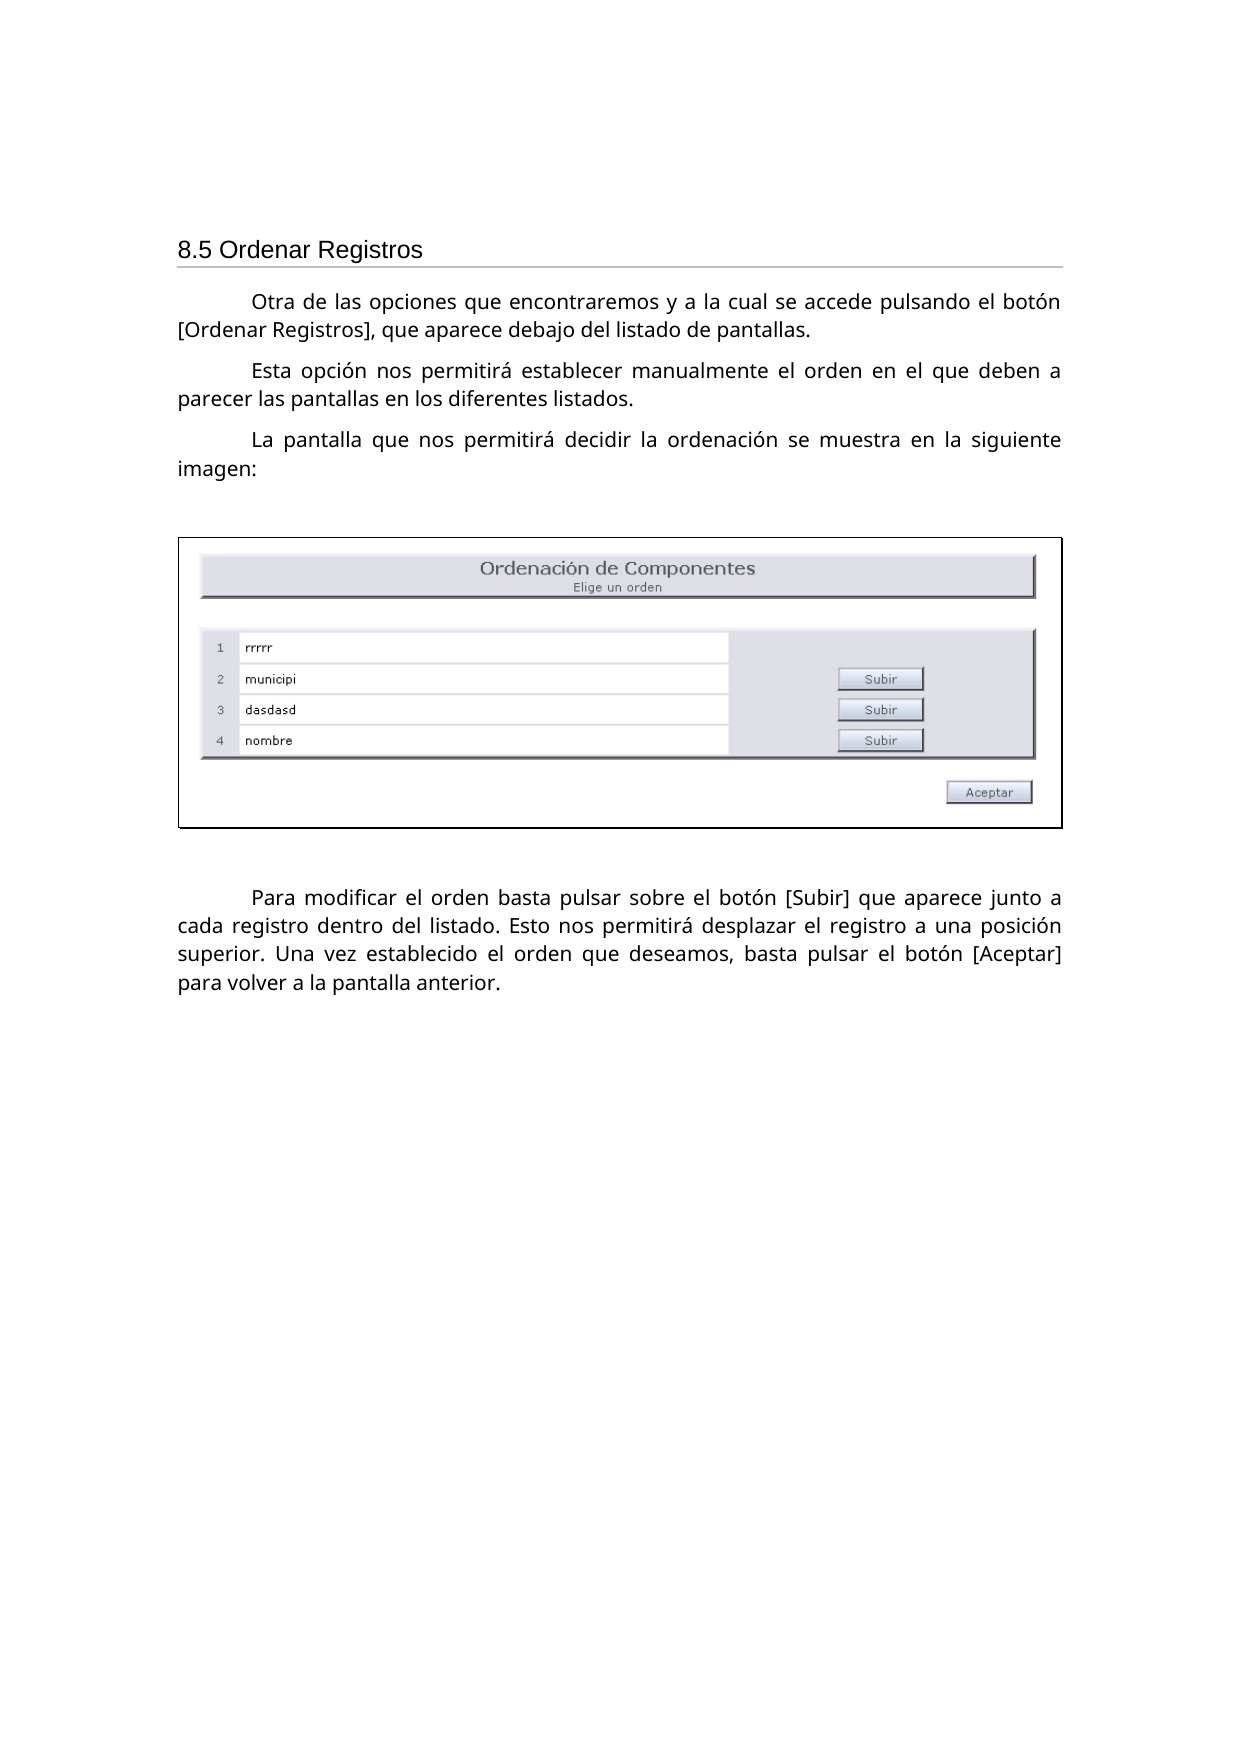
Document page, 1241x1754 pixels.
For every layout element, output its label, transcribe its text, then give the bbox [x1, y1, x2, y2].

text Esta opción nos permitirá establecer manualmente el orden en el que deben a parecer las pantallas en los diferentes listados. [177, 356, 1063, 413]
text Otra de las opciones que encontraremos y a la cual se accede pulsando el botón [Ordenar Registros], que aparece debajo del listado de pantallas. [177, 287, 1063, 344]
picture [194, 546, 1046, 819]
subtitle 8.5 Ordenar Registros [177, 236, 1063, 266]
text La pantalla que nos permitirá decidir la ordenación se muestra en la siguiente imagen: [177, 426, 1063, 482]
text Para modificar el orden basta pulsar sobre el botón [Subir] que aparece junto a cada registro dentro del listado. Esto nos permitirá desplazar el registro a una posición superior. Una vez establecido el orden que deseamos, basta pulsar el botón [Aceptar] para volver a la pantalla anterior. [177, 883, 1063, 996]
